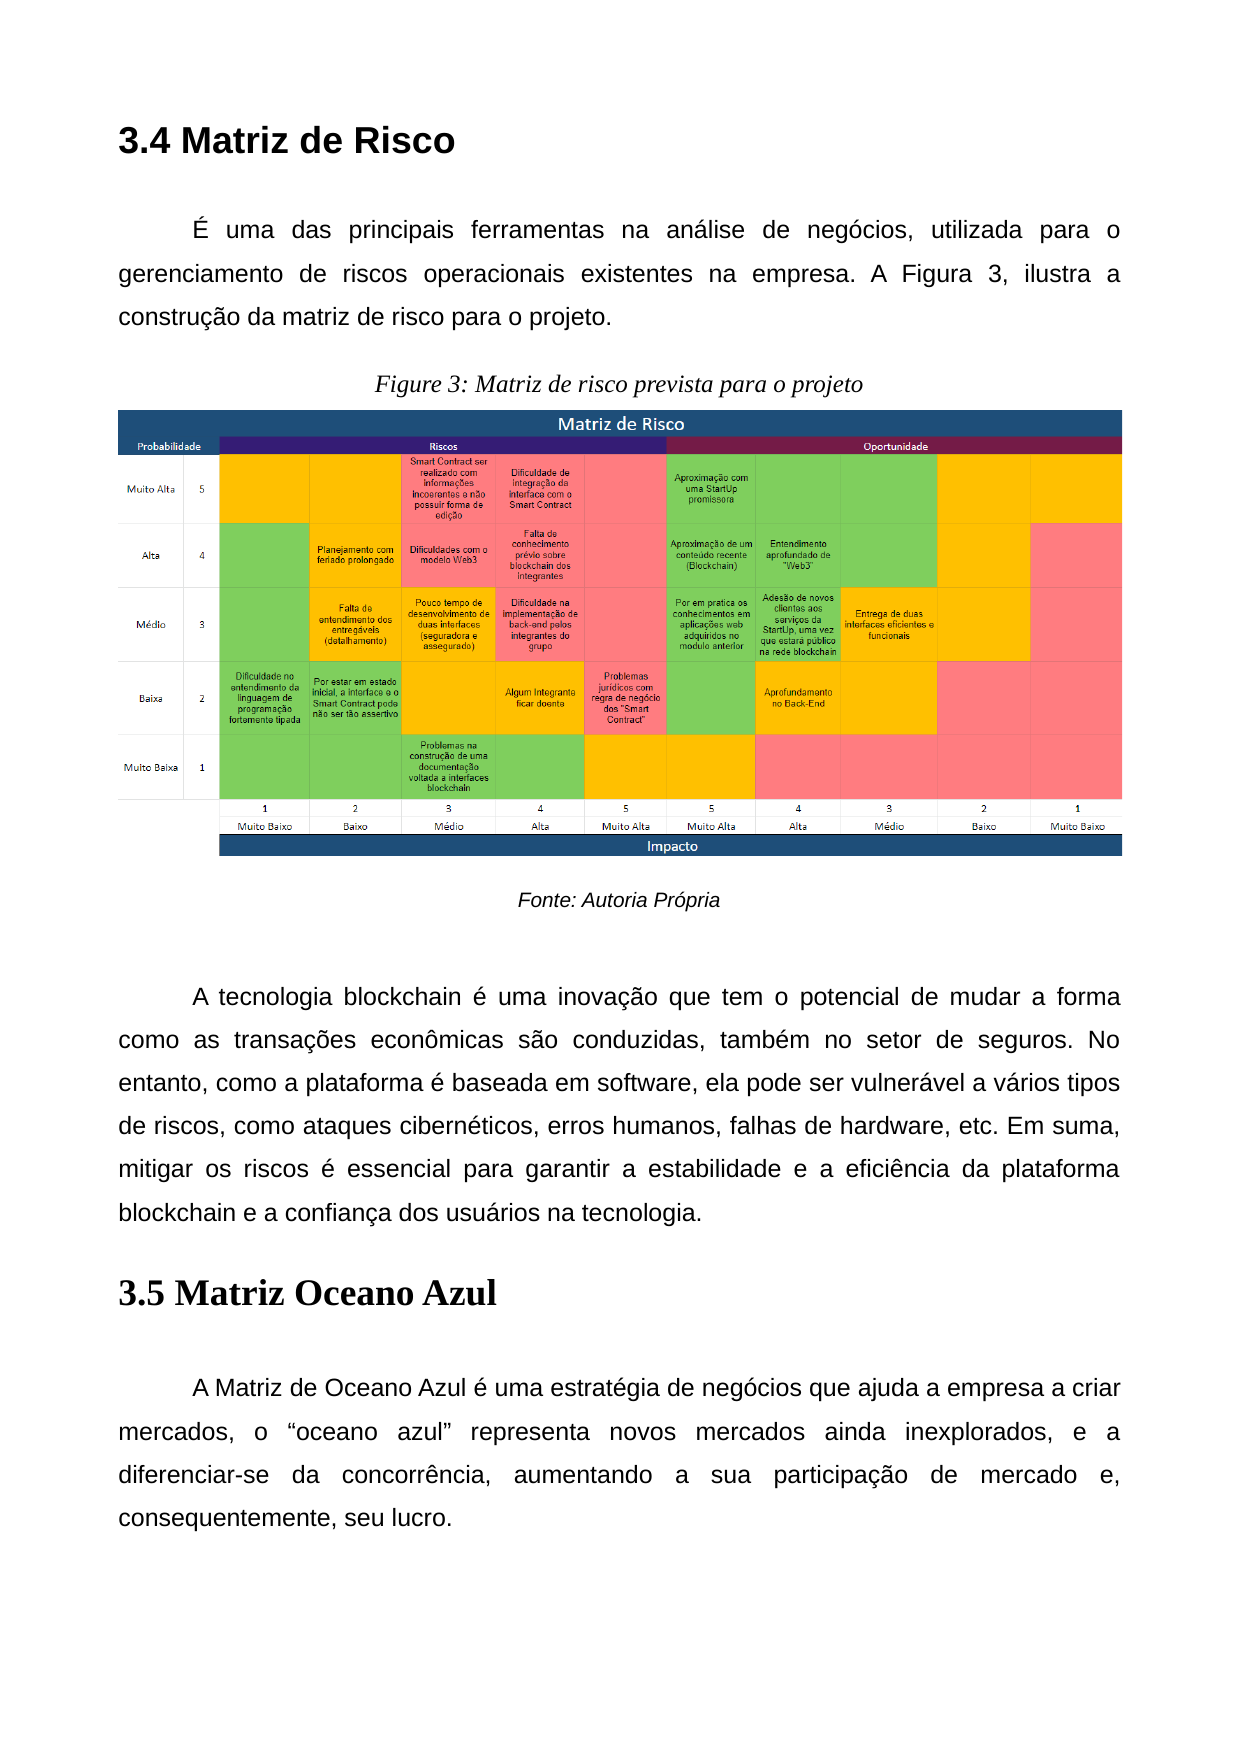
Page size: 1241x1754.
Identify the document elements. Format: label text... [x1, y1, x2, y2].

subtitle 3.4 Matriz de Risco [118, 118, 1122, 161]
text [118, 353, 1122, 369]
text Figure 3: Matriz de risco prevista para o projeto [118, 369, 1122, 397]
text A tecnologia blockchain é uma inovação que tem o potencial de mudar a forma como as transações econômicas são conduzidas, também no setor de seguros. No entanto, como a plataforma é baseada em software, ela pode ser vulnerável a vários tipos de riscos, como ataques cibernéticos, erros humanos, falhas de hardware, etc. Em suma, mitigar os riscos é essencial para garantir a estabilidade e a eficiência da plataforma blockchain e a confiança dos usuários na tecnologia. [118, 982, 1122, 1226]
text É uma das principais ferramentas na análise de negócios, utilizada para o gerenciamento de riscos operacionais existentes na empresa. A Figura 3, ilustra a construção da matriz de risco para o projeto. [118, 215, 1122, 330]
picture [118, 410, 1123, 856]
text A Matriz de Oceano Azul é uma estratégia de negócios que ajuda a empresa a criar mercados, o “oceano azul” representa novos mercados ainda inexplorados, e a diferenciar-se da concorrência, aumentando a sua participação de mercado e, consequentemente, seu lucro. [118, 1373, 1122, 1531]
subtitle 3.5 Matriz Oceano Azul [118, 1270, 1122, 1313]
text [118, 397, 1122, 410]
text Fonte: Autoria Própria [118, 856, 1122, 912]
